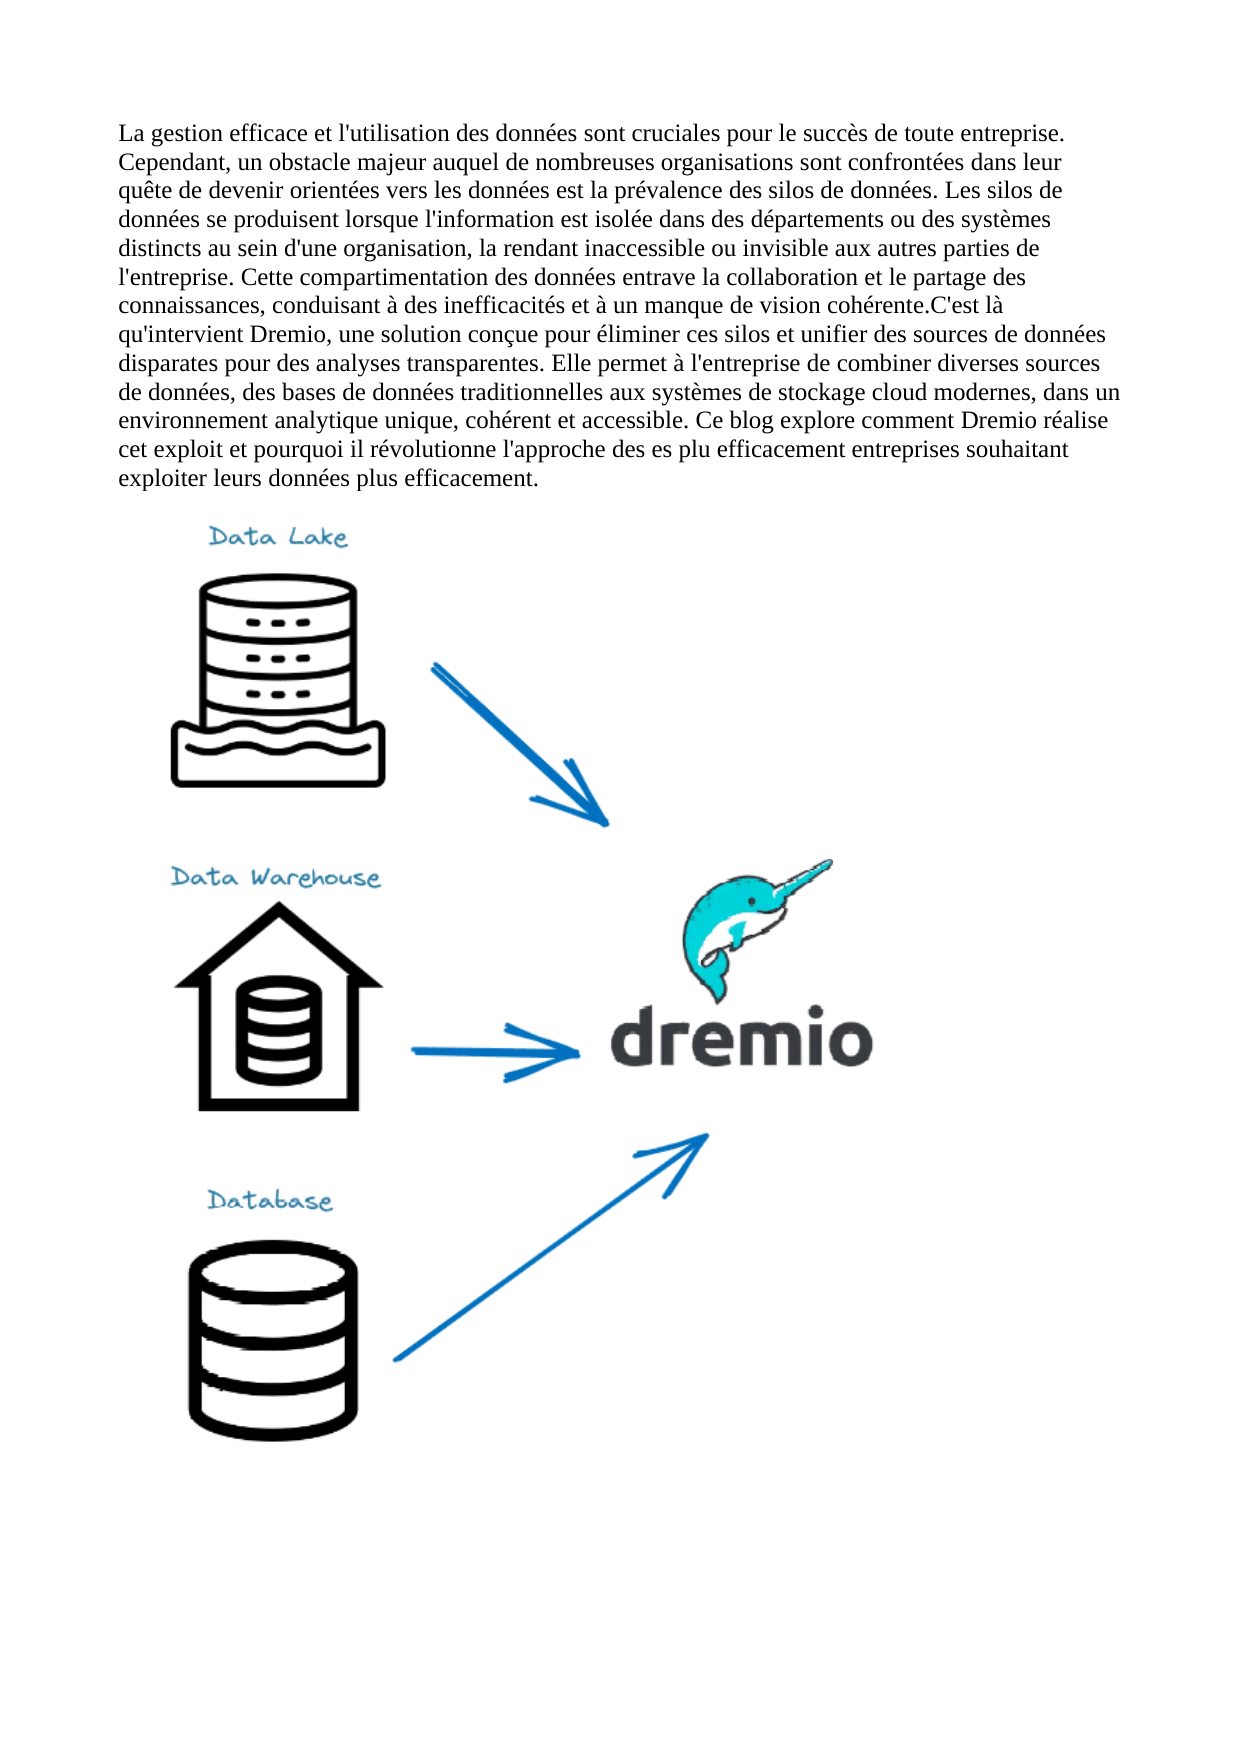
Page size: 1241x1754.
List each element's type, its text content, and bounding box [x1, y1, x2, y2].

picture [137, 491, 892, 1467]
text La gestion efficace et l'utilisation des données sont cruciales pour le succès de toute entreprise. Cependant, un obstacle majeur auquel de nombreuses organisations sont confrontées dans leur quête de devenir orientées vers les données est la prévalence des silos de données. Les silos de données se produisent lorsque l'information est isolée dans des départements ou des systèmes distincts au sein d'une organisation, la rendant inaccessible ou invisible aux autres parties de l'entreprise. Cette compartimentation des données entrave la collaboration et le partage des connaissances, conduisant à des inefficacités et à un manque de vision cohérente.C'est là qu'intervient Dremio, une solution conçue pour éliminer ces silos et unifier des sources de données disparates pour des analyses transparentes. Elle permet à l'entreprise de combiner diverses sources de données, des bases de données traditionnelles aux systèmes de stockage cloud modernes, dans un environnement analytique unique, cohérent et accessible. Ce blog explore comment Dremio réalise cet exploit et pourquoi il révolutionne l'approche des es plu efficacement entreprises souhaitant exploiter leurs données plus efficacement. [118, 118, 1122, 492]
